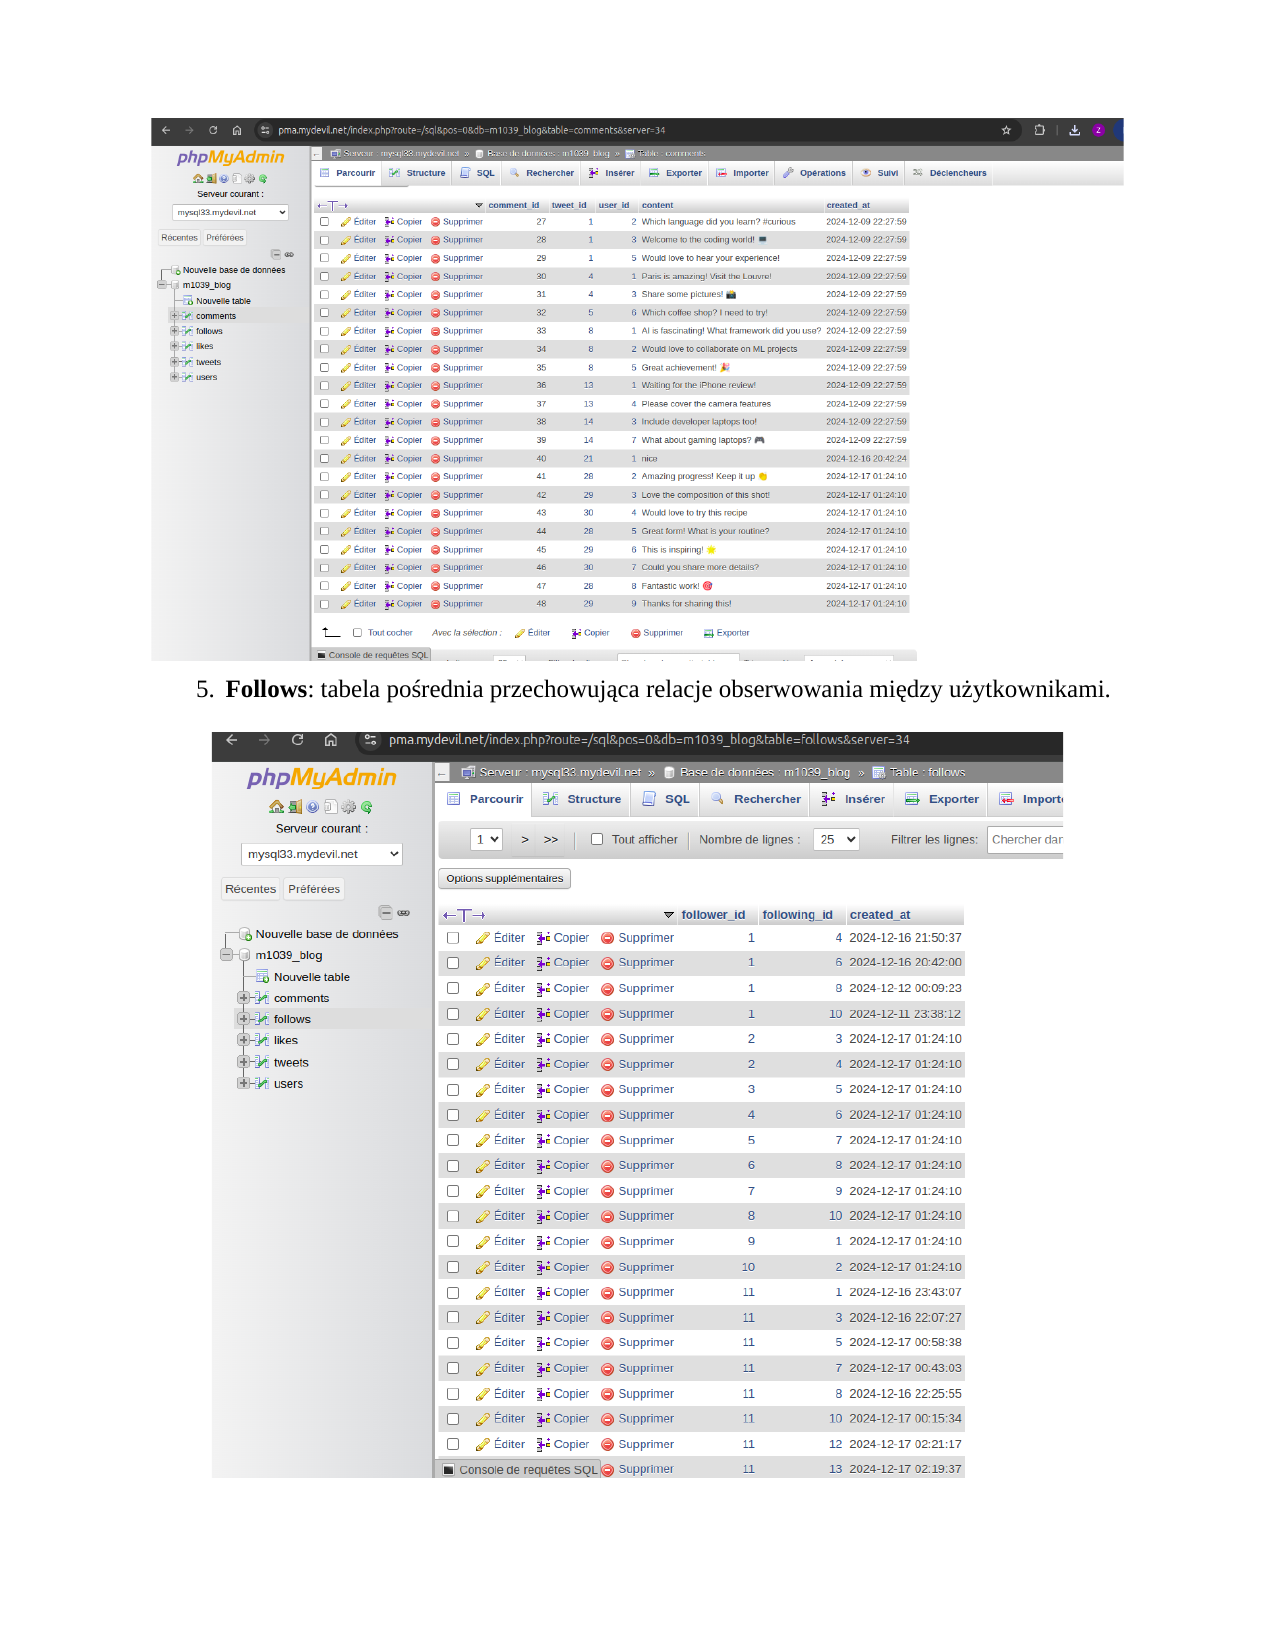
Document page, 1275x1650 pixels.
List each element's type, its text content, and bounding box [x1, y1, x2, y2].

picture [151, 118, 1124, 661]
list Follows: tabela pośrednia przechowująca relacje obserwowania między użytkownikami. [196, 661, 1123, 703]
picture [211, 732, 1064, 1478]
